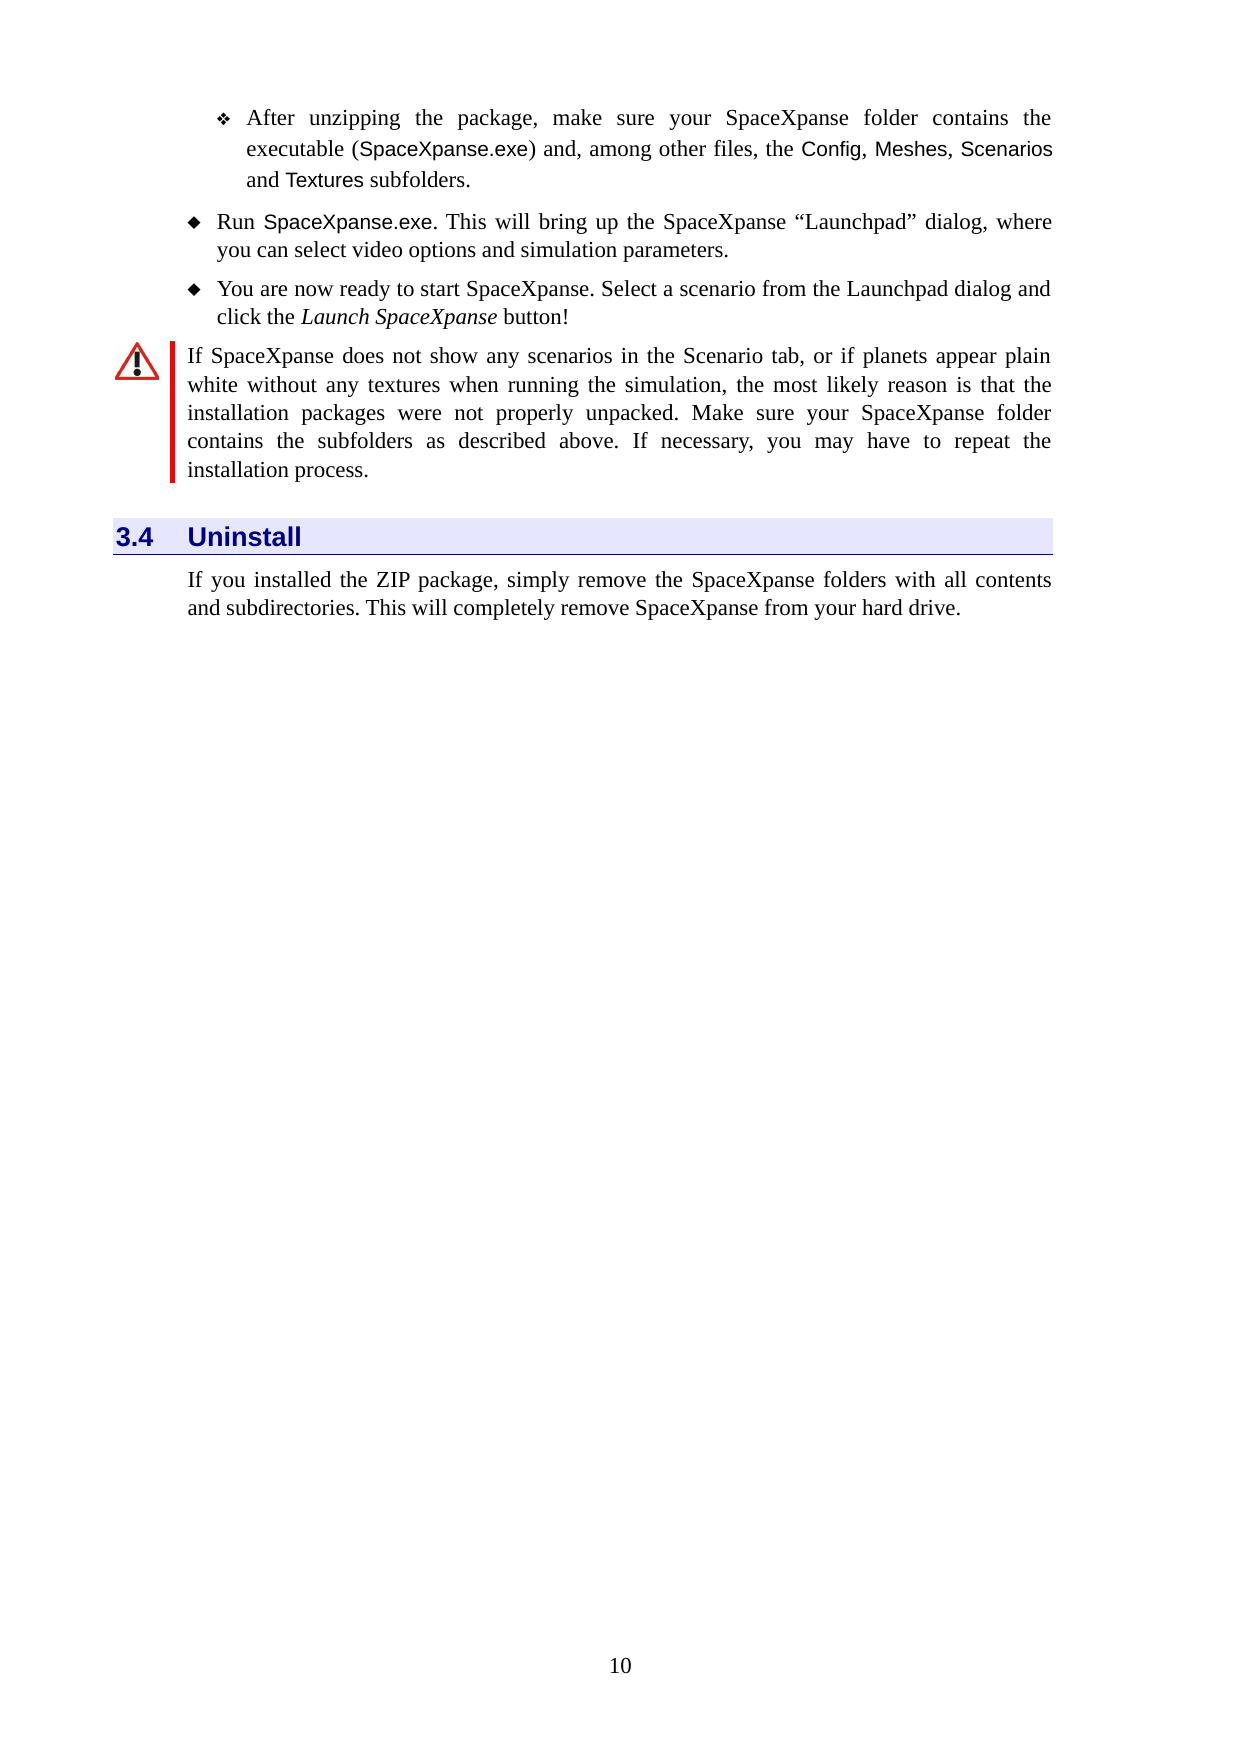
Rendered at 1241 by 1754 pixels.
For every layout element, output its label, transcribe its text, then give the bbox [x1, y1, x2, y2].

list You are now ready to start SpaceXpanse. Select a scenario from the Launchpad dialog and click the Launch SpaceXpanse button! [187, 274, 1053, 331]
list Run SpaceXpanse.exe. This will bring up the SpaceXpanse “Launchpad” dialog, where you can select video options and simulation parameters. [187, 207, 1053, 263]
subtitle Uninstall [113, 518, 1053, 554]
list After unzipping the package, make sure your SpaceXpanse folder contains the executable (SpaceXpanse.exe) and, among other files, the Config, Meshes, Scenarios and Textures subfolders. [217, 100, 1053, 194]
text If you installed the ZIP package, simply remove the SpaceXpanse folders with all contents and subdirectories. This will completely remove SpaceXpanse from your hard drive. [187, 565, 1053, 621]
text If SpaceXpanse does not show any scenarios in the Scenario tab, or if planets appear plain white without any textures when running the simulation, the most likely reason is that the installation packages were not properly unpacked. Make sure your SpaceXpanse folder contains the subfolders as described above. If necessary, you may have to repeat the installation process. [175, 341, 1053, 483]
picture [115, 342, 159, 380]
